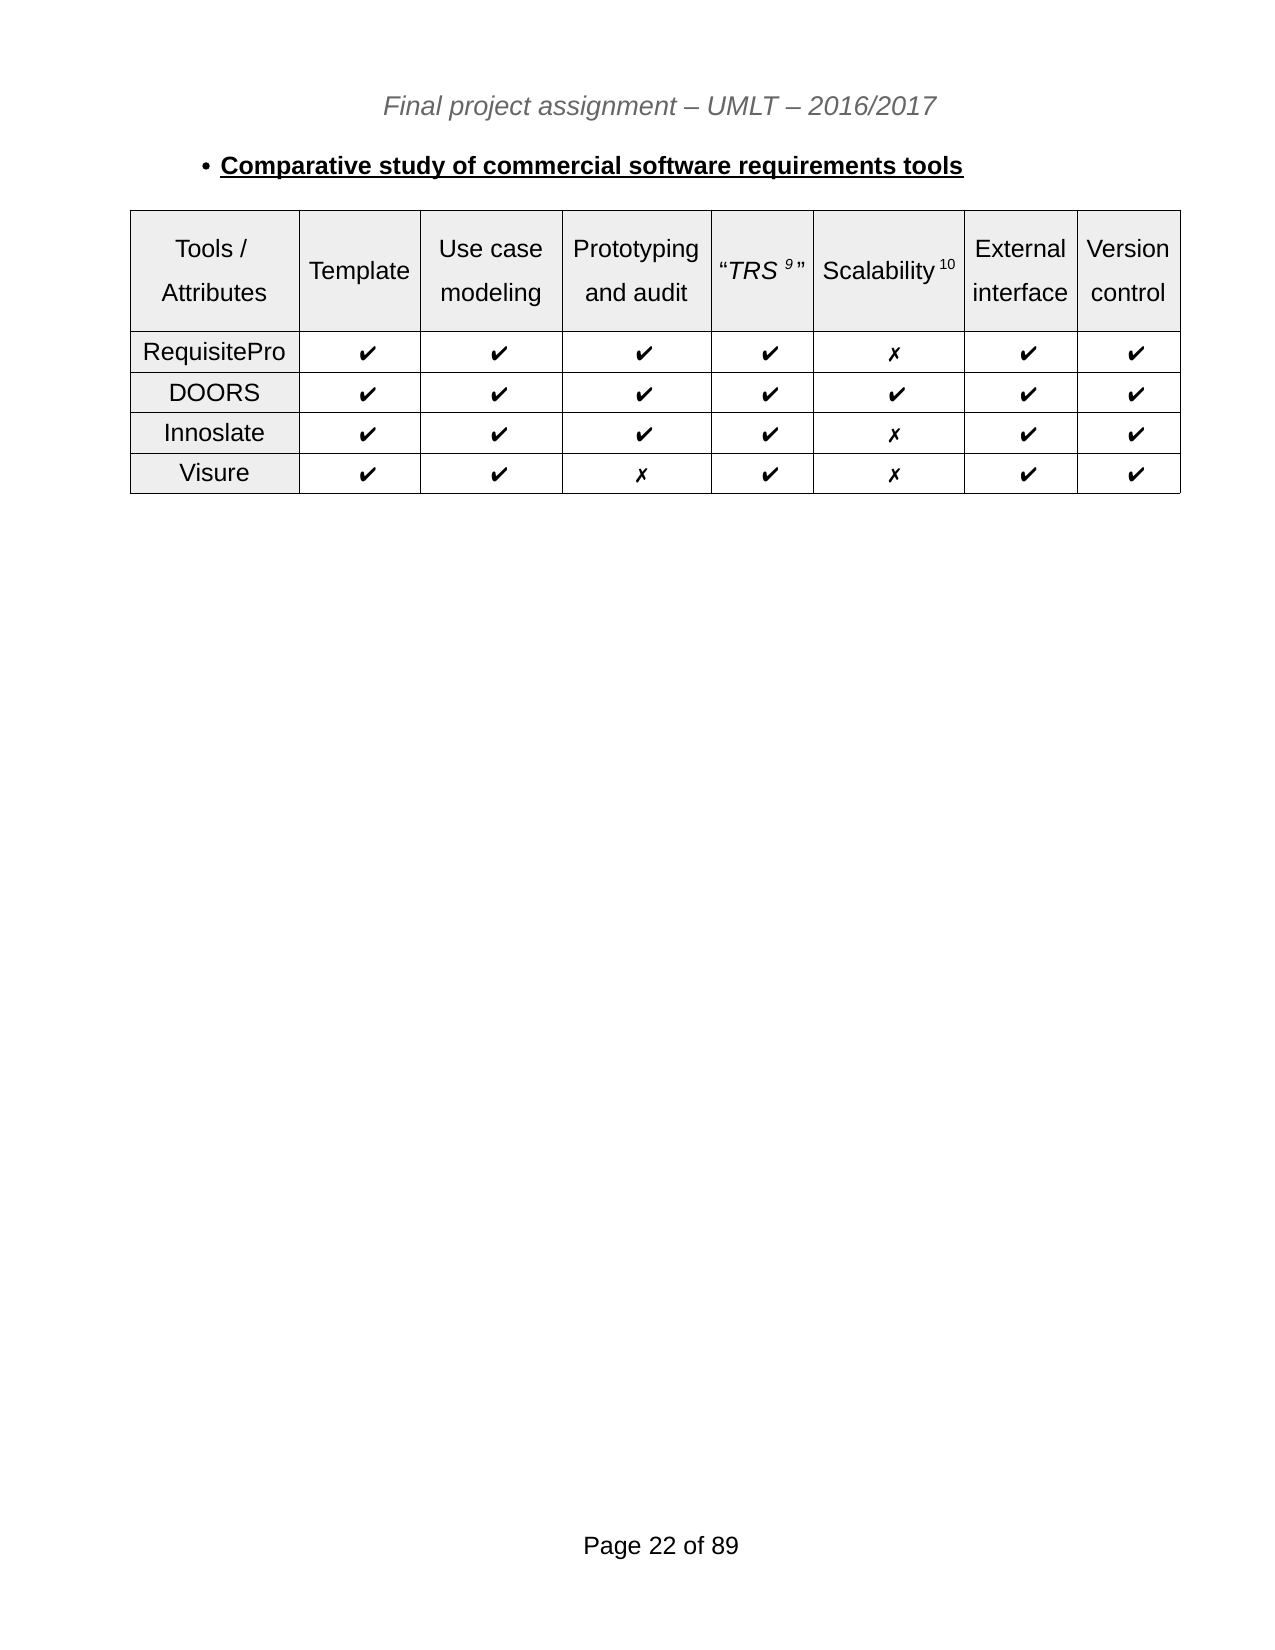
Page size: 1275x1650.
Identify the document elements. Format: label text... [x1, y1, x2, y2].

table_cell [300, 373, 420, 412]
table_cell [1078, 332, 1180, 372]
table_header Tools / Attributes [131, 211, 299, 331]
table_cell [1078, 454, 1180, 493]
table_cell [563, 413, 711, 453]
table_cell [300, 454, 420, 493]
table_header Scalability 10 [814, 211, 964, 331]
table_cell [712, 332, 813, 372]
table_cell [421, 454, 562, 493]
table_cell [563, 373, 711, 412]
table_cell Innoslate [131, 413, 299, 453]
table_header Prototyping and audit [563, 211, 711, 331]
table_cell [814, 413, 964, 453]
table_cell [712, 413, 813, 453]
table_cell [563, 454, 711, 493]
table_cell [965, 454, 1077, 493]
table_cell [965, 373, 1077, 412]
table_cell [814, 373, 964, 412]
table_cell [965, 332, 1077, 372]
list Comparative study of commercial software requirements tools [202, 151, 1158, 180]
table_header Version control [1078, 211, 1180, 331]
table_cell [421, 373, 562, 412]
table_cell [712, 454, 813, 493]
table_cell [300, 332, 420, 372]
table_cell [1078, 413, 1180, 453]
table_cell RequisitePro [131, 332, 299, 372]
table_cell DOORS [131, 373, 299, 412]
table_cell [1078, 373, 1180, 412]
table_header “TRS 9 ” [712, 211, 813, 331]
table_cell [814, 332, 964, 372]
table_cell [814, 454, 964, 493]
table_cell [712, 373, 813, 412]
table_cell [965, 413, 1077, 453]
table_header Use case modeling [421, 211, 562, 331]
table_cell [563, 332, 711, 372]
table_cell [300, 413, 420, 453]
table_cell Visure [131, 454, 299, 493]
table_cell [421, 332, 562, 372]
table_cell [421, 413, 562, 453]
table_header Template [300, 211, 420, 331]
table_header External interface [965, 211, 1077, 331]
